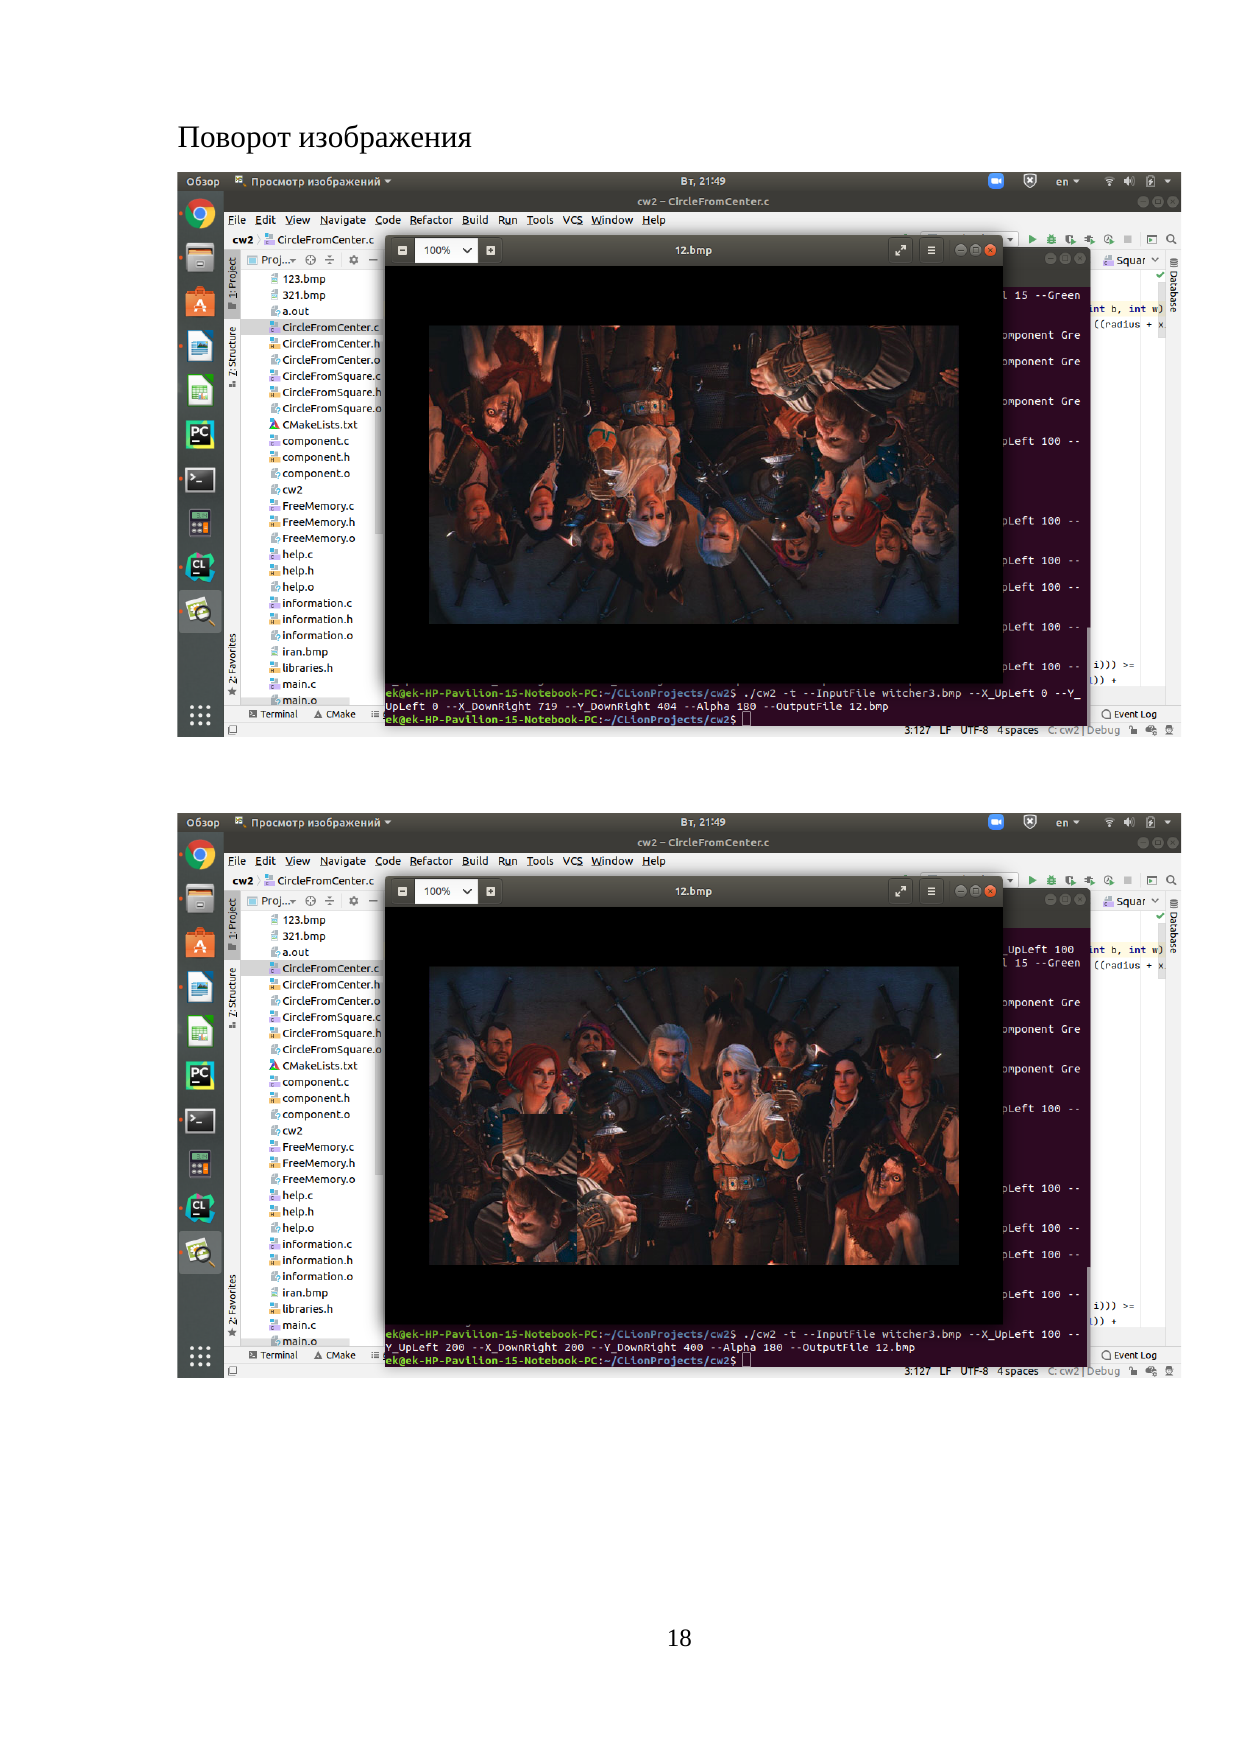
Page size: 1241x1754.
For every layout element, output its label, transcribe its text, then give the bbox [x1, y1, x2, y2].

picture [177, 813, 1182, 1378]
picture [177, 172, 1182, 737]
text Поворот изображения [177, 118, 1181, 154]
